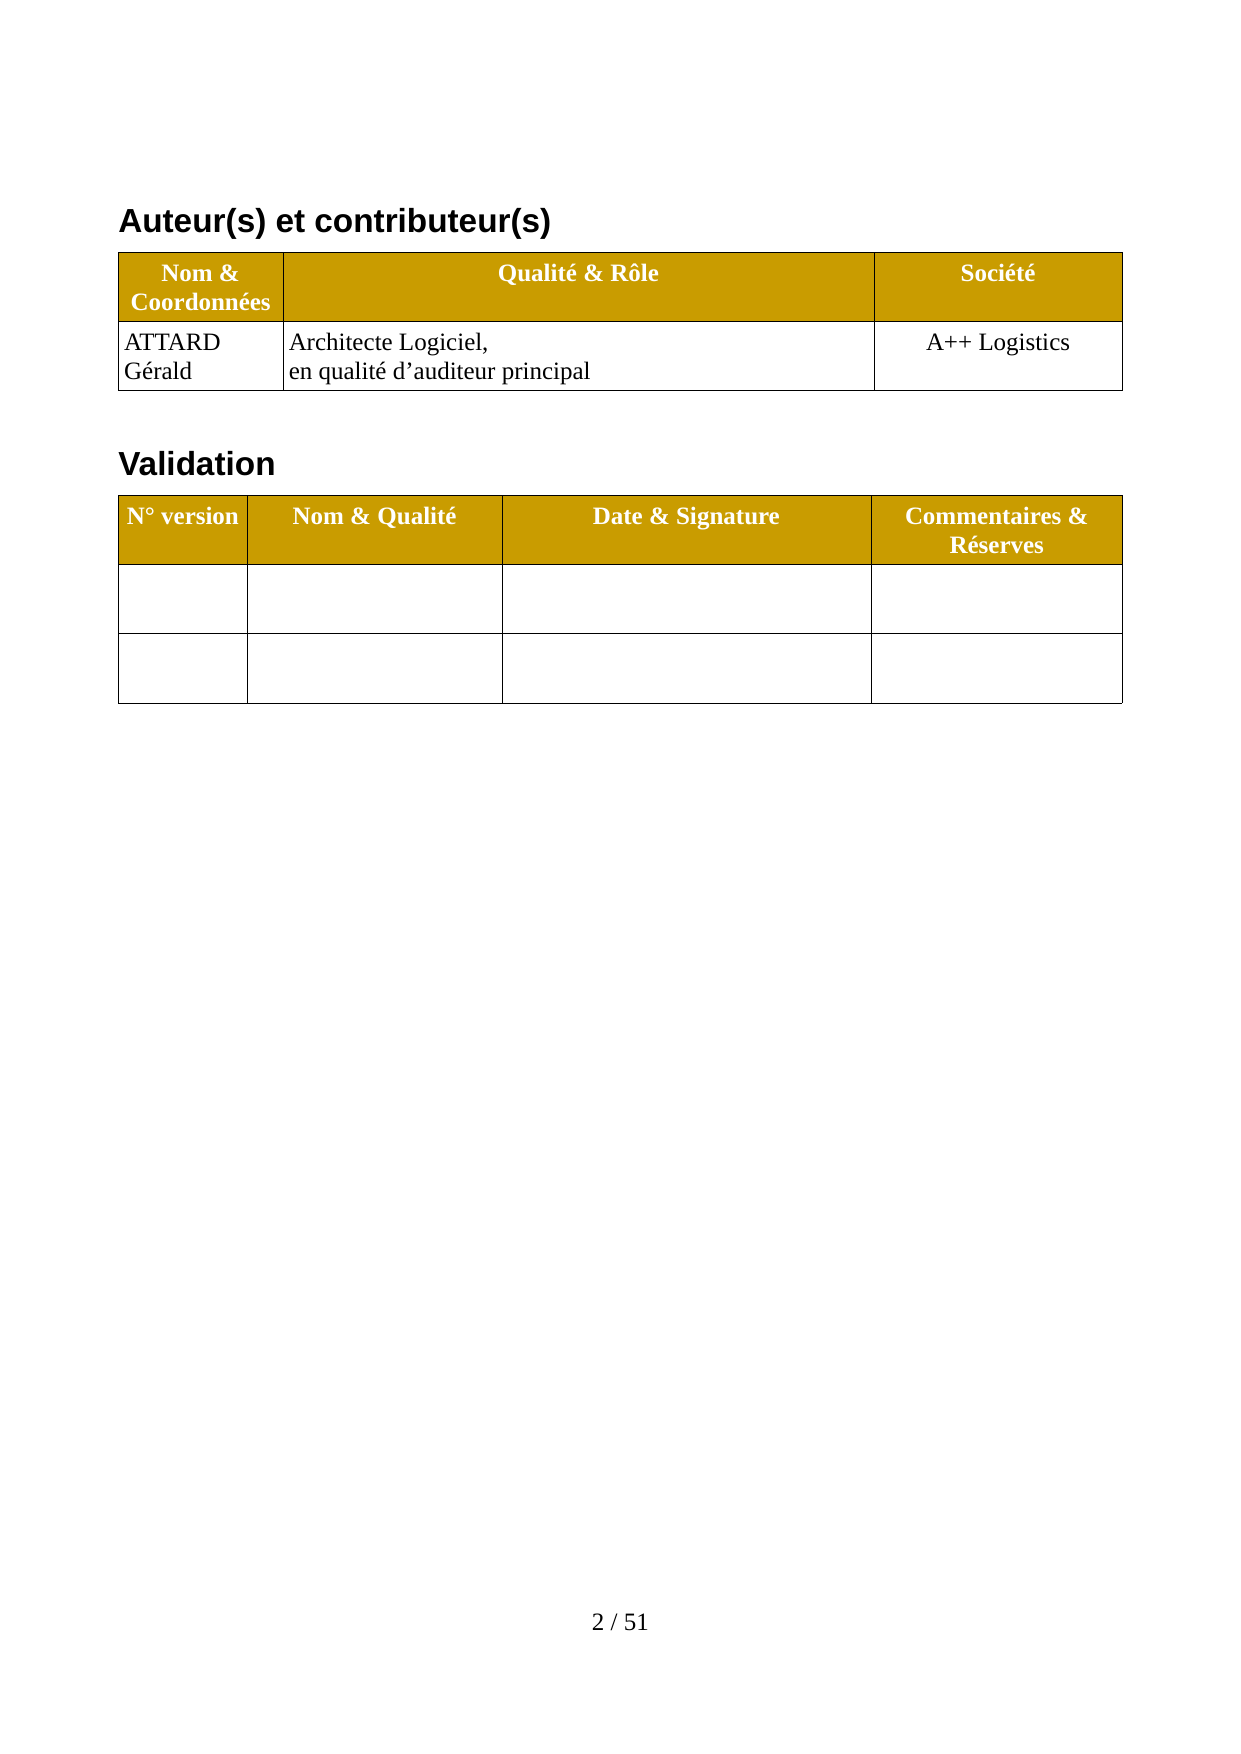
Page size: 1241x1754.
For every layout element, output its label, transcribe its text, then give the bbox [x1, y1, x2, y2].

table_header Date & Signature [503, 496, 871, 564]
table_cell [503, 565, 871, 633]
table_header Commentaires & Réserves [872, 496, 1122, 564]
table_header Société [875, 253, 1122, 321]
table_cell [248, 565, 502, 633]
table_header Qualité & Rôle [284, 253, 874, 321]
subtitle Validation [118, 444, 1122, 483]
table_header Nom & Qualité [248, 496, 502, 564]
table_cell [119, 565, 247, 633]
table_header N° version [119, 496, 247, 564]
table_cell ATTARD Gérald [119, 322, 283, 390]
table_cell A++ Logistics [875, 322, 1122, 390]
table_cell Architecte Logiciel, en qualité d’auditeur principal [284, 322, 874, 390]
table_cell [119, 634, 247, 702]
table_cell [872, 634, 1122, 702]
table_header Nom & Coordonnées [119, 253, 283, 321]
subtitle Auteur(s) et contributeur(s) [118, 201, 1122, 240]
table_cell [872, 565, 1122, 633]
table_cell [248, 634, 502, 702]
table_cell [503, 634, 871, 702]
